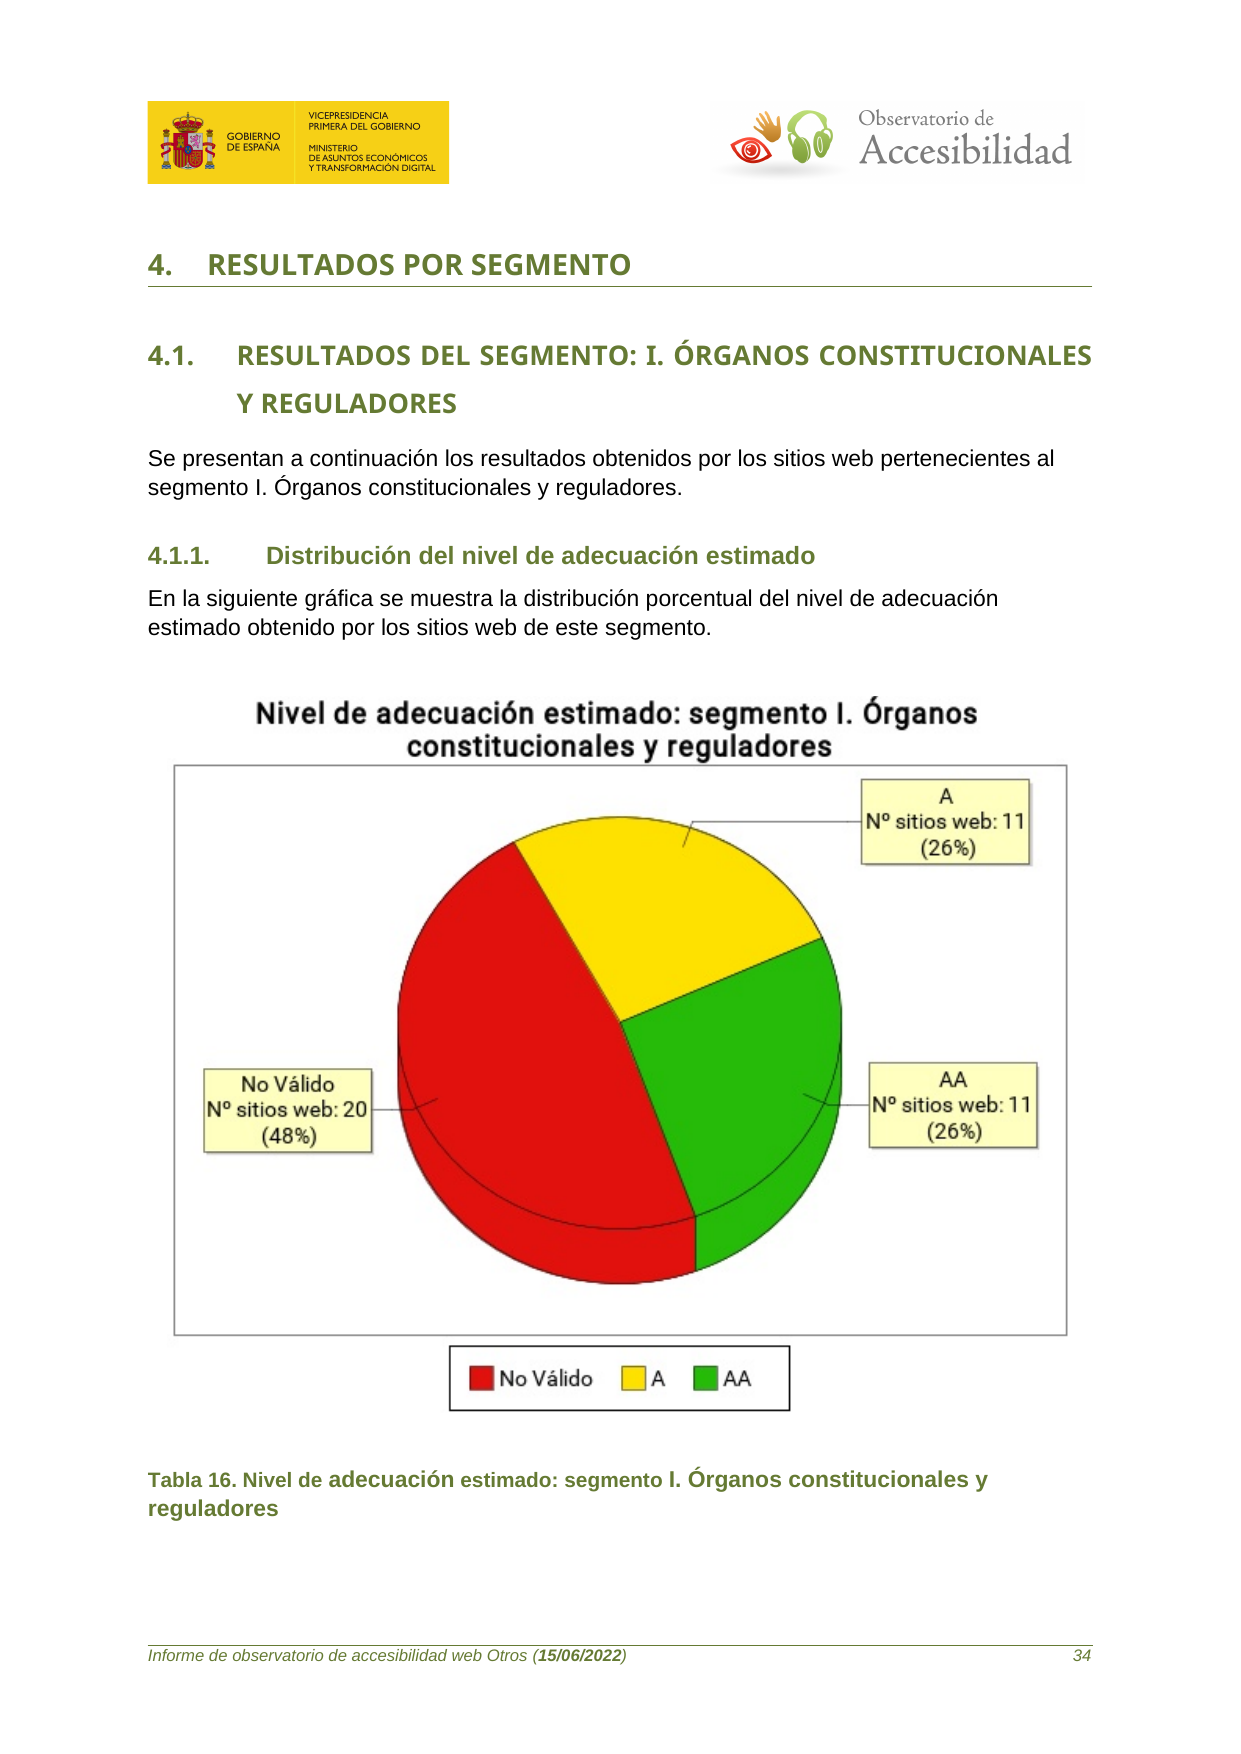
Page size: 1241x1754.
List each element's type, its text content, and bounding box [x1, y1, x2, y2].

subtitle Resultados por segmento [148, 245, 1092, 286]
picture [710, 101, 1086, 184]
text Tabla 1. Nivel de adecuación estimado: segmento I. Órganos constitucionales y reguladores [148, 1466, 1092, 1522]
picture [147, 101, 450, 184]
text Se presentan a continuación los resultados obtenidos por los sitios web pertenecientes al segmento I. Órganos constitucionales y reguladores. [148, 445, 1092, 501]
text En la siguiente gráfica se muestra la distribución porcentual del nivel de adecuación estimado obtenido por los sitios web de este segmento. [148, 585, 1092, 640]
subtitle Resultados del segmento: I. Órganos constitucionales y reguladores [148, 337, 1092, 422]
picture [166, 696, 1074, 1413]
subtitle Distribución del nivel de adecuación estimado [148, 541, 1092, 569]
